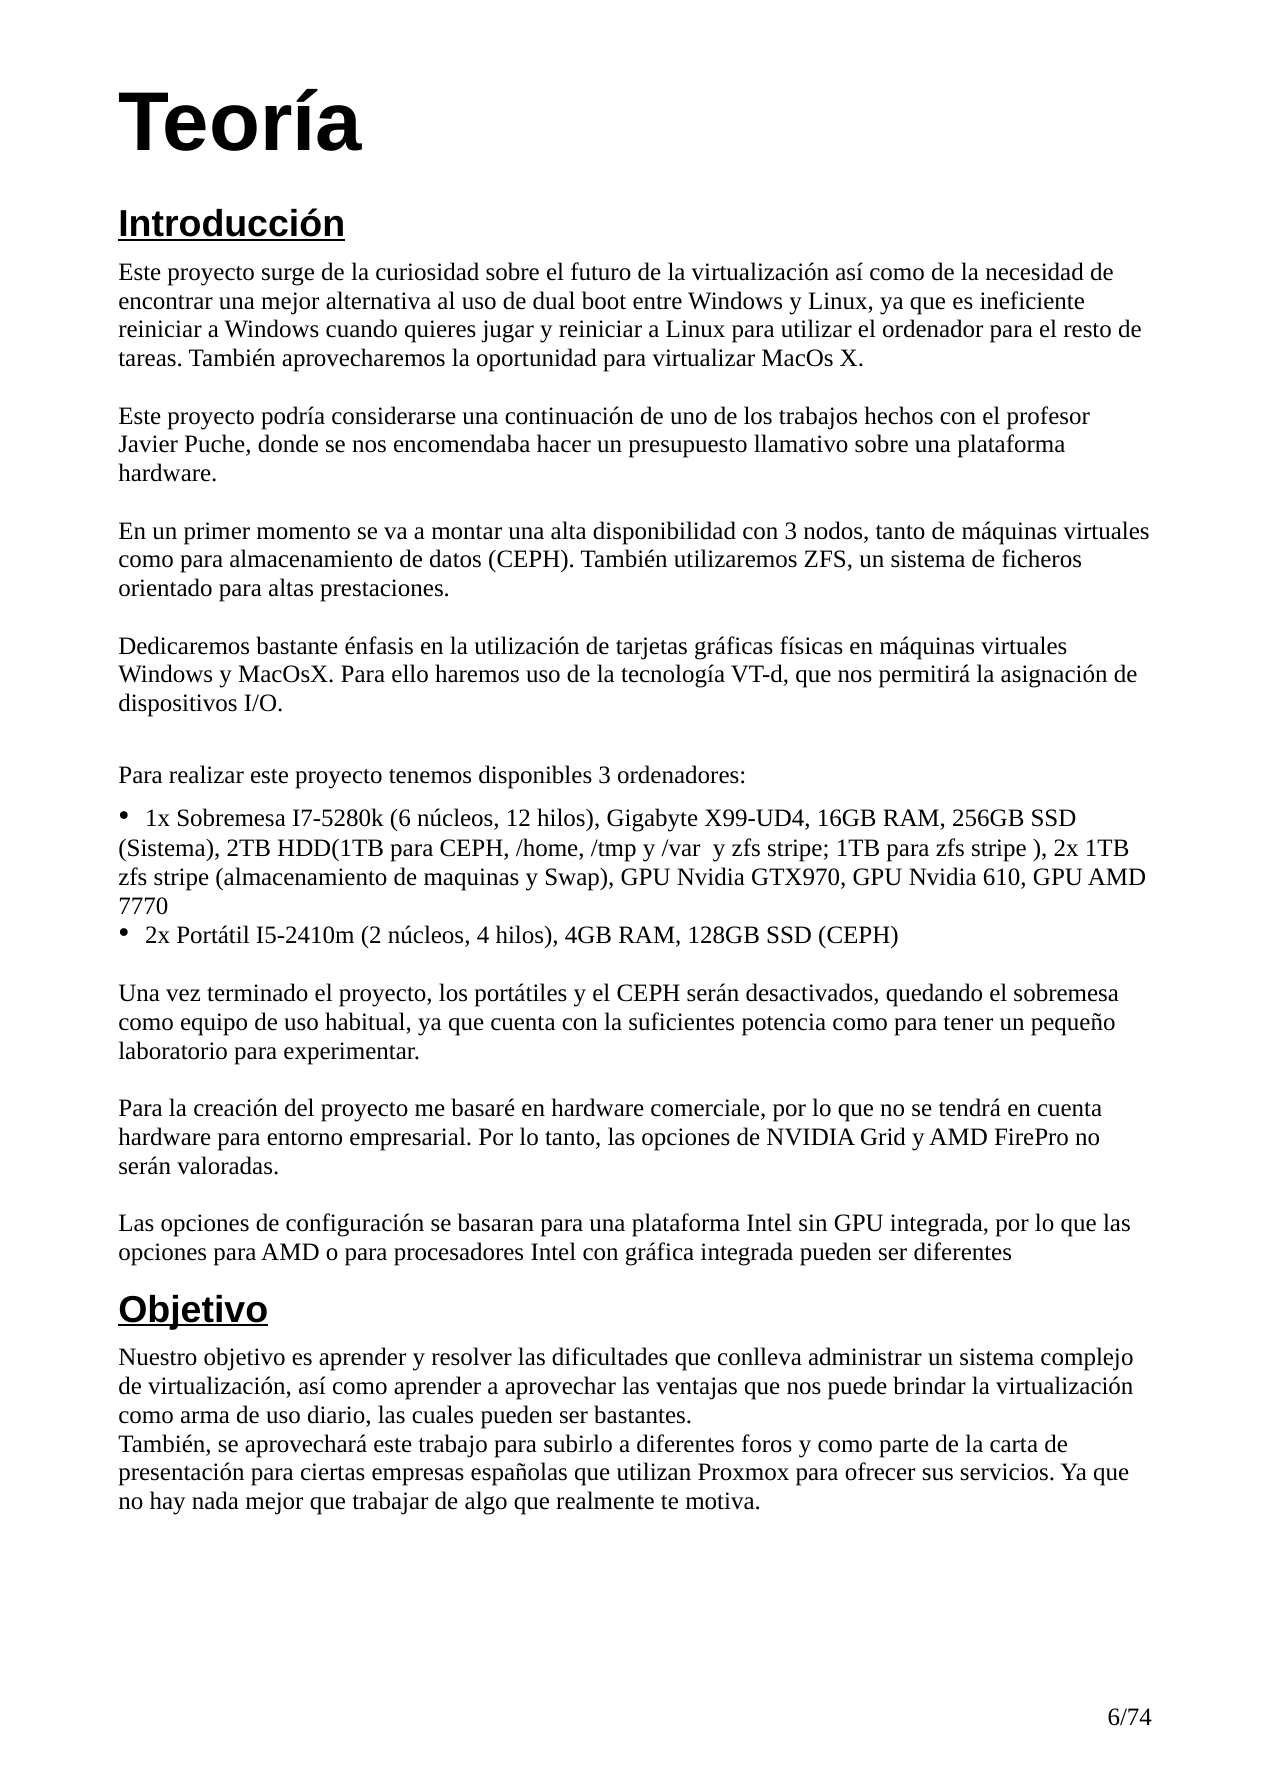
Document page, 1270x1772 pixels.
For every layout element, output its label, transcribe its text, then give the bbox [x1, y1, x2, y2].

text Para realizar este proyecto tenemos disponibles 3 ordenadores: [118, 760, 1152, 789]
subtitle Introducción [118, 201, 1152, 244]
subtitle Objetivo [118, 1287, 1152, 1330]
text Las opciones de configuración se basaran para una plataforma Intel sin GPU integrada, por lo que las opciones para AMD o para procesadores Intel con gráfica integrada pueden ser diferentes [118, 1208, 1152, 1266]
text Este proyecto podría considerarse una continuación de uno de los trabajos hechos con el profesor Javier Puche, donde se nos encomendaba hacer un presupuesto llamativo sobre una plataforma hardware. En un primer momento se va a montar una alta disponibilidad con 3 nodos, tanto de máquinas virtuales como para almacenamiento de datos (CEPH). También utilizaremos ZFS, un sistema de ficheros orientado para altas prestaciones. [118, 401, 1152, 602]
text Nuestro objetivo es aprender y resolver las dificultades que conlleva administrar un sistema complejo de virtualización, así como aprender a aprovechar las ventajas que nos puede brindar la virtualización como arma de uso diario, las cuales pueden ser bastantes. También, se aprovechará este trabajo para subirlo a diferentes foros y como parte de la carta de presentación para ciertas empresas españolas que utilizan Proxmox para ofrecer sus servicios. Ya que no hay nada mejor que trabajar de algo que realmente te motiva. [118, 1342, 1152, 1515]
subtitle Teoría [118, 72, 1152, 168]
text Para la creación del proyecto me basaré en hardware comerciale, por lo que no se tendrá en cuenta hardware para entorno empresarial. Por lo tanto, las opciones de NVIDIA Grid y AMD FirePro no serán valoradas. [118, 1093, 1152, 1180]
text Este proyecto surge de la curiosidad sobre el futuro de la virtualización así como de la necesidad de encontrar una mejor alternativa al uso de dual boot entre Windows y Linux, ya que es ineficiente reiniciar a Windows cuando quieres jugar y reiniciar a Linux para utilizar el ordenador para el resto de tareas. También aprovecharemos la oportunidad para virtualizar MacOs X. [118, 257, 1152, 372]
text  1x Sobremesa I7-5280k (6 núcleos, 12 hilos), Gigabyte X99-UD4, 16GB RAM, 256GB SSD (Sistema), 2TB HDD(1TB para CEPH, /home, /tmp y /var y zfs stripe; 1TB para zfs stripe ), 2x 1TB zfs stripe (almacenamiento de maquinas y Swap), GPU Nvidia GTX970, GPU Nvidia 610, GPU AMD 7770 [118, 803, 1152, 920]
text Dedicaremos bastante énfasis en la utilización de tarjetas gráficas físicas en máquinas virtuales Windows y MacOsX. Para ello haremos uso de la tecnología VT-d, que nos permitirá la asignación de dispositivos I/O. [118, 602, 1152, 717]
text  2x Portátil I5-2410m (2 núcleos, 4 hilos), 4GB RAM, 128GB SSD (CEPH) Una vez terminado el proyecto, los portátiles y el CEPH serán desactivados, quedando el sobremesa como equipo de uso habitual, ya que cuenta con la suficientes potencia como para tener un pequeño laboratorio para experimentar. [118, 920, 1152, 1065]
